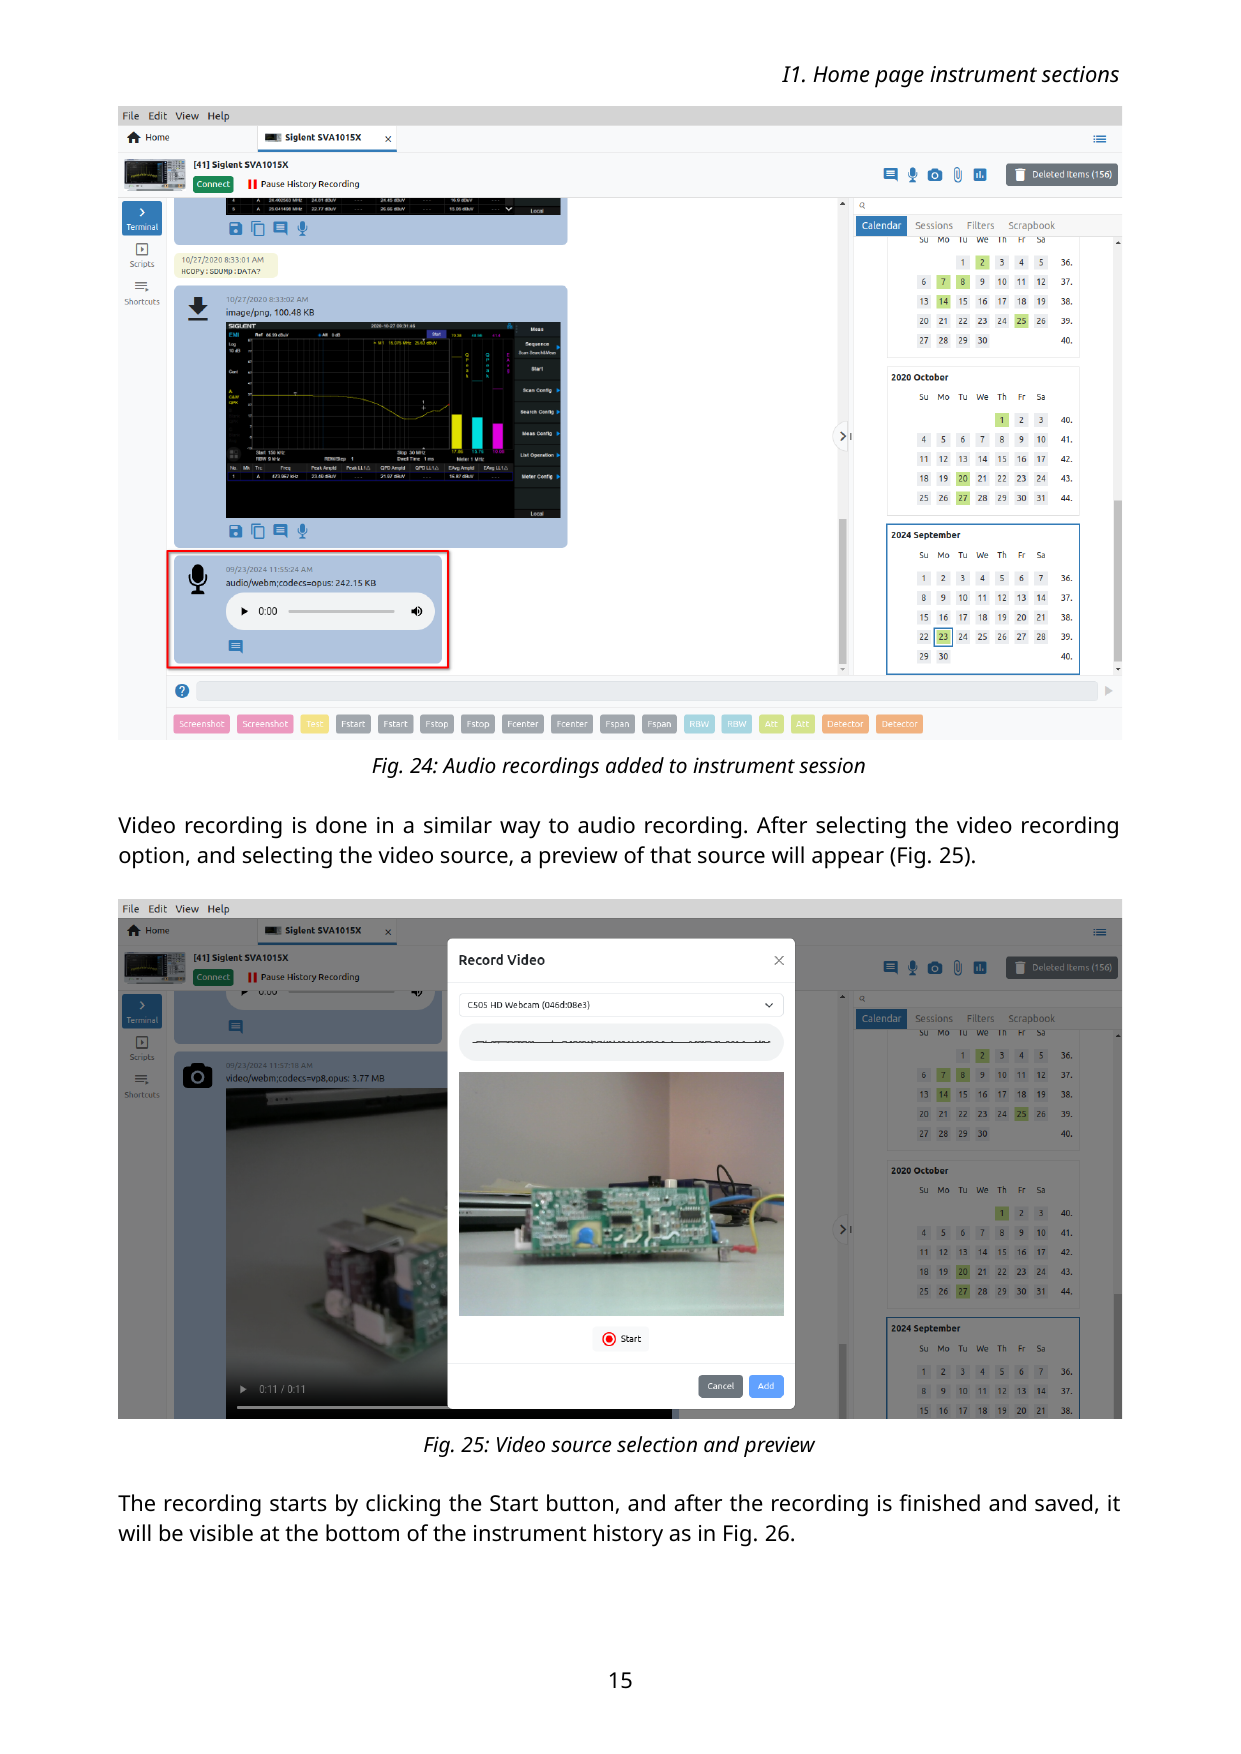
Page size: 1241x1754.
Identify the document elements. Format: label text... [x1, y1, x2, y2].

picture [118, 106, 1123, 740]
text The recording starts by clicking the Start button, and after the recording is finished and saved, it will be visible at the bottom of the instrument history as in Fig. 26. [118, 1488, 1122, 1548]
text Fig. 24: Audio recordings added to instrument session [118, 740, 1122, 780]
picture [118, 899, 1123, 1419]
text Video recording is done in a similar way to audio recording. After selecting the video recording option, and selecting the video source, a preview of that source will appear (Fig. 25). [118, 810, 1122, 869]
text Fig. 25: Video source selection and preview [118, 1419, 1122, 1458]
